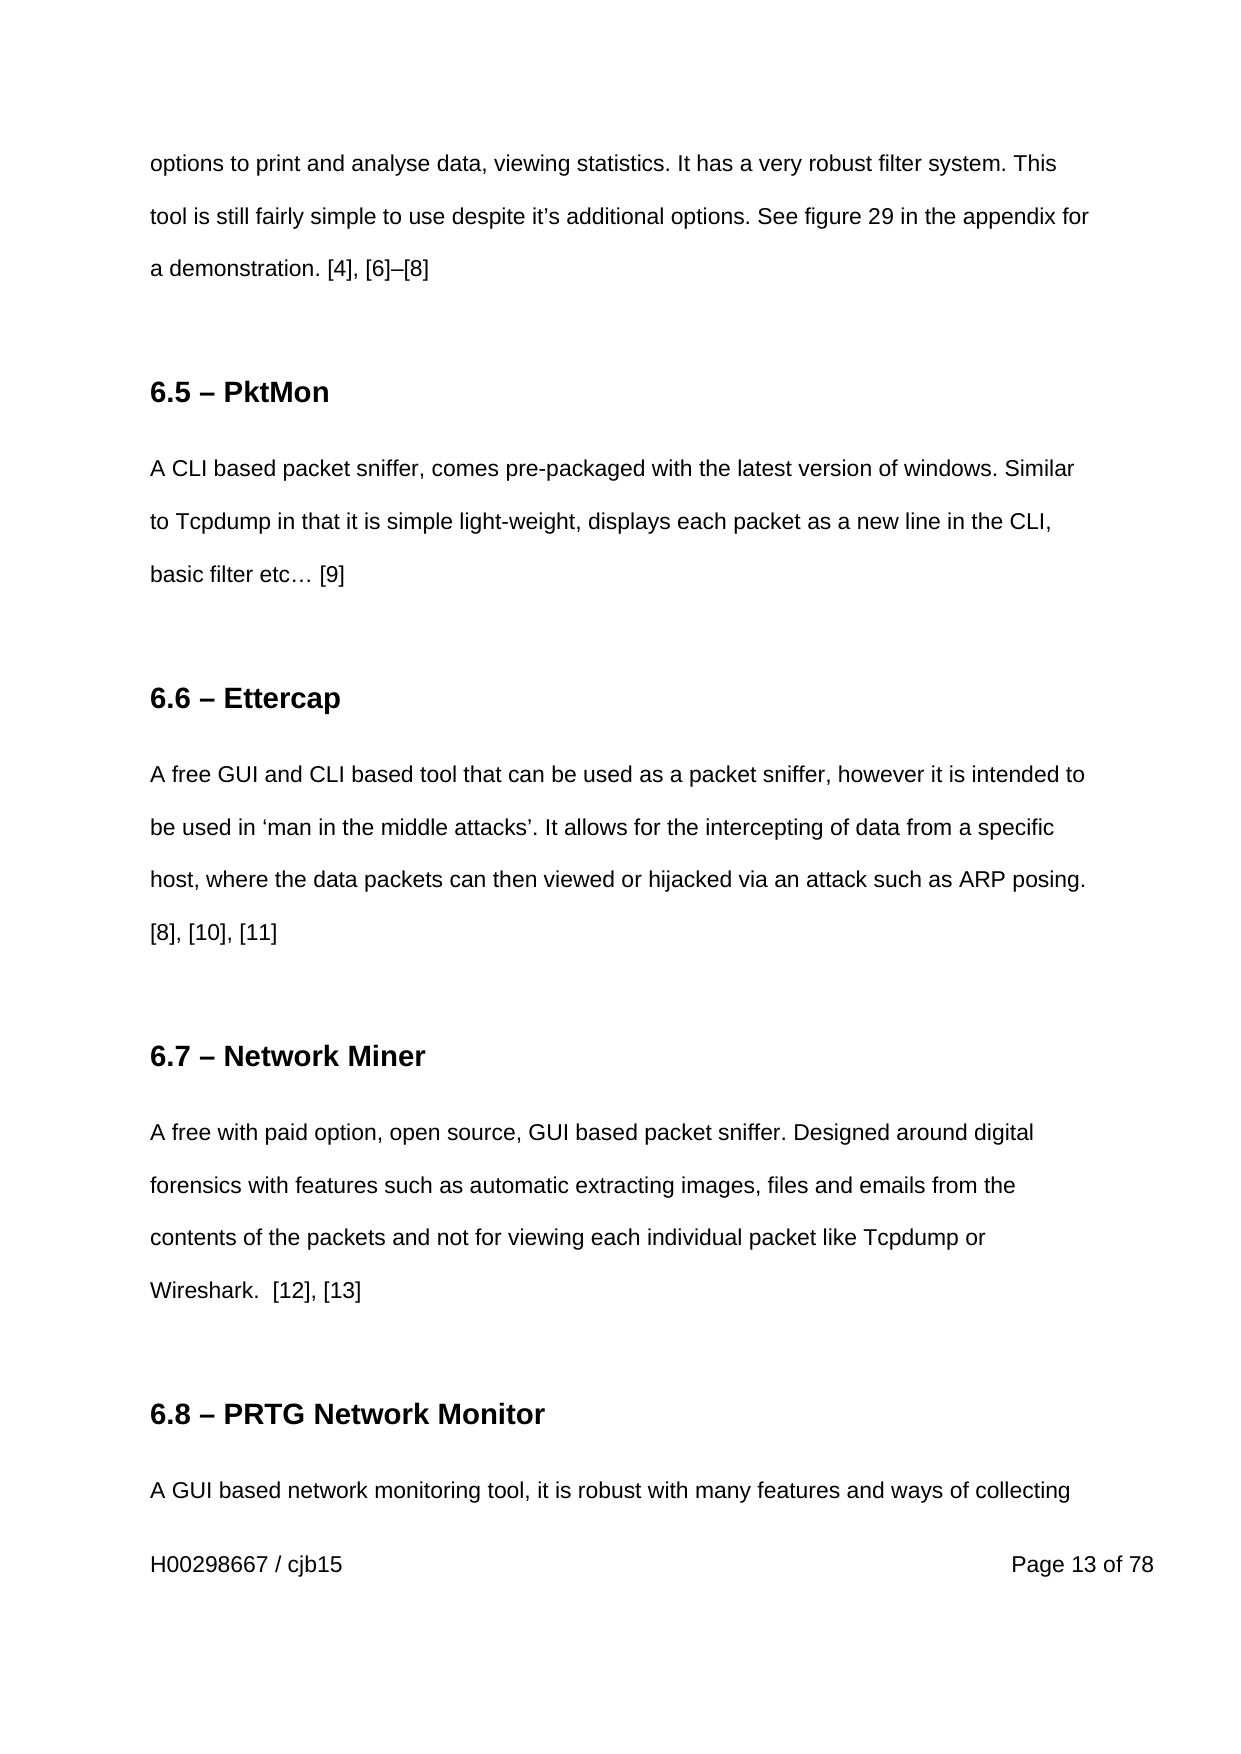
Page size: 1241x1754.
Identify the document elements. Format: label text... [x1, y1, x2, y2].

subtitle 6.8 – PRTG Network Monitor [150, 1397, 1090, 1431]
subtitle 6.5 – PktMon [150, 375, 1090, 409]
subtitle 6.6 – Ettercap [150, 681, 1090, 714]
text A free GUI and CLI based tool that can be used as a packet sniffer, however it is intended to be used in ‘man in the middle attacks’. It allows for the intercepting of data from a specific host, where the data packets can then viewed or hijacked via an attack such as ARP posing. [8], [10], [11] [150, 761, 1090, 945]
text A GUI based network monitoring tool, it is robust with many features and ways of collecting [150, 1477, 1090, 1503]
subtitle 6.7 – Network Miner [150, 1039, 1090, 1073]
text A CLI based packet sniffer, comes pre-packaged with the latest version of windows. Similar to Tcpdump in that it is simple light-weight, displays each packet as a new line in the CLI, basic filter etc… [9] [150, 455, 1090, 587]
text options to print and analyse data, viewing statistics. It has a very robust filter system. This tool is still fairly simple to use despite it’s additional options. See figure 29 in the appendix for a demonstration. [4], [6]–[8] [150, 150, 1090, 282]
text A free with paid option, open source, GUI based packet sniffer. Designed around digital forensics with features such as automatic extracting images, files and emails from the contents of the packets and not for viewing each individual packet like Tcpdump or Wireshark. [12], [13] [150, 1119, 1090, 1303]
